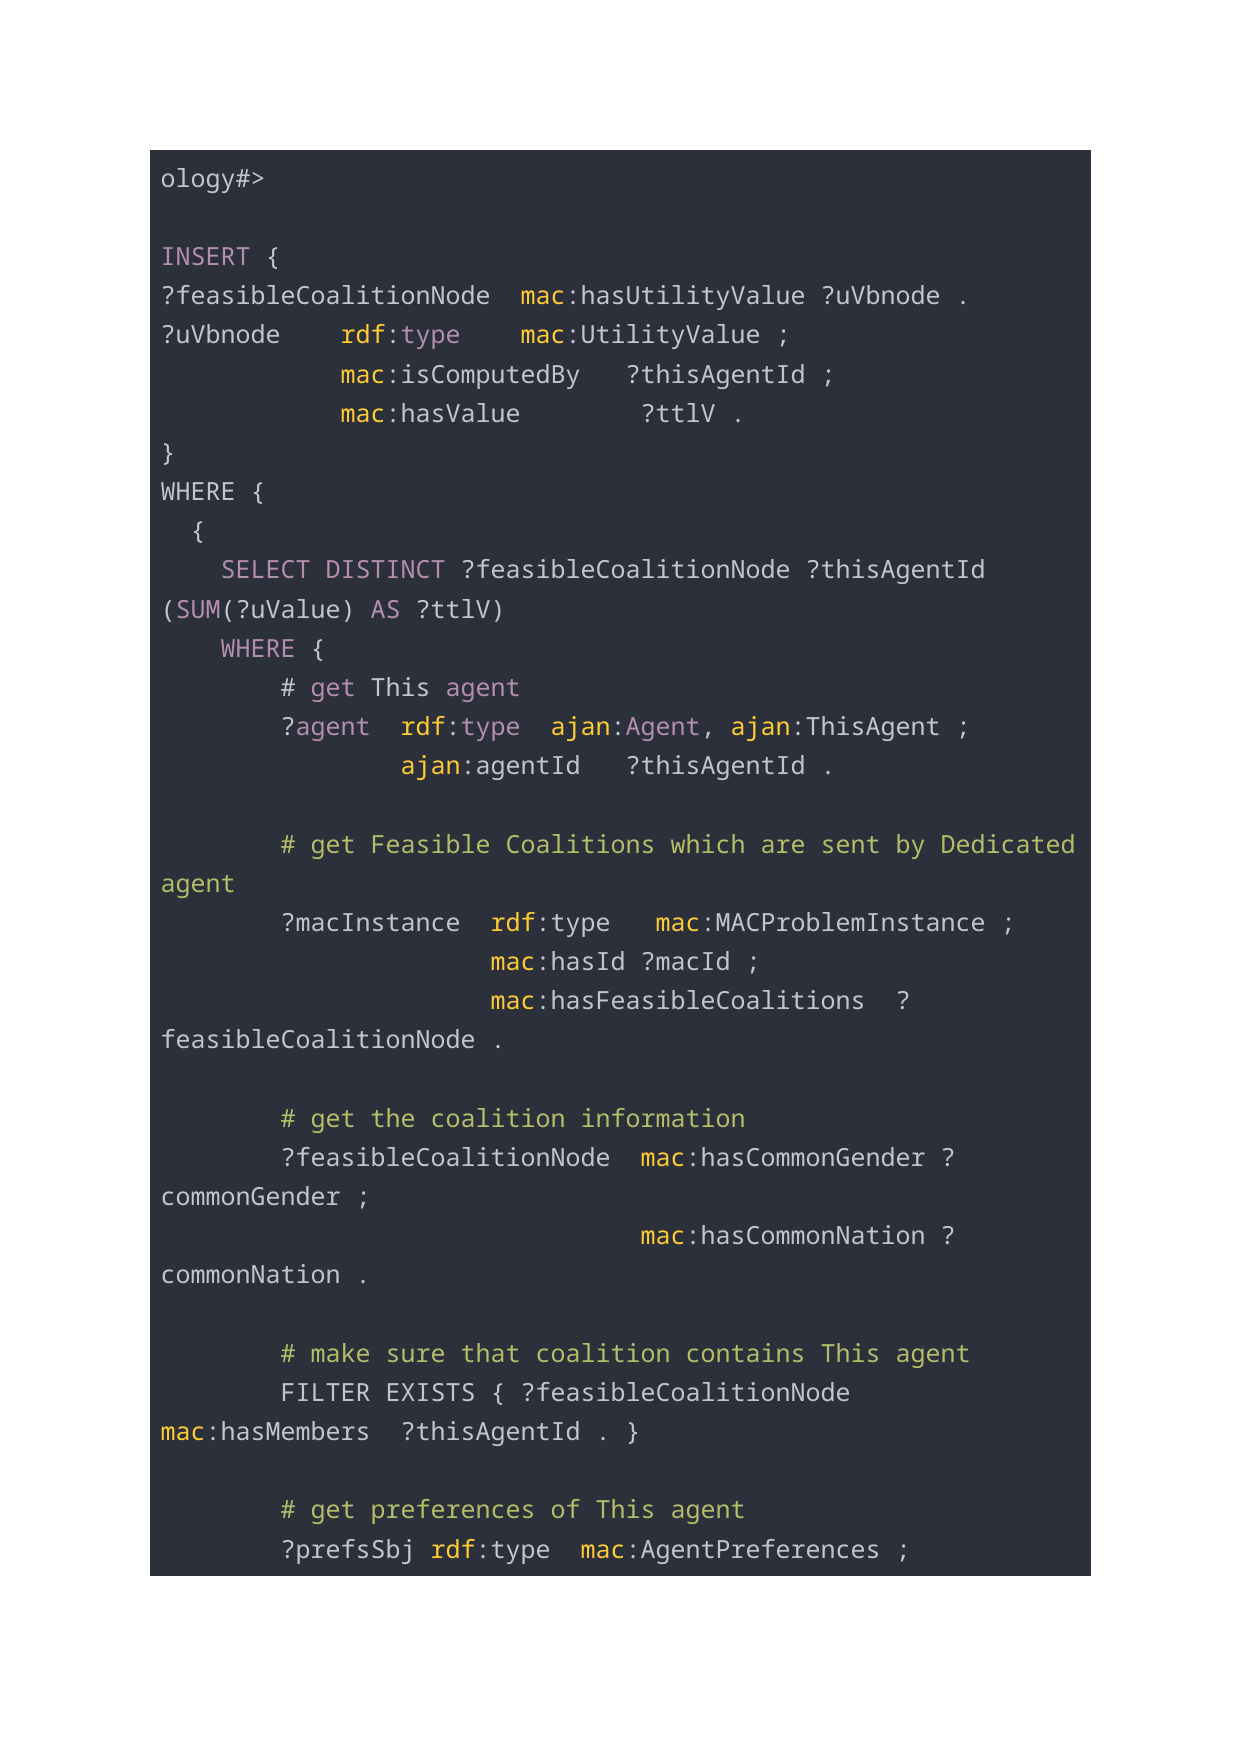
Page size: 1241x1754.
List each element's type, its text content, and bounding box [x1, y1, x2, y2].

table_header ology#> INSERT { ?feasibleCoalitionNode mac:hasUtilityValue ?uVbnode . ?uVbnode rdf:type mac:UtilityValue ; mac:isComputedBy ?thisAgentId ; mac:hasValue ?ttlV . } WHERE { { SELECT DISTINCT ?feasibleCoalitionNode ?thisAgentId (SUM(?uValue) AS ?ttlV) WHERE { # get This agent ?agent rdf:type ajan:Agent, ajan:ThisAgent ; ajan:agentId ?thisAgentId . # get Feasible Coalitions which are sent by Dedicated agent ?macInstance rdf:type mac:MACProblemInstance ; mac:hasId ?macId ; mac:hasFeasibleCoalitions ?feasibleCoalitionNode . # get the coalition information ?feasibleCoalitionNode mac:hasCommonGender ?commonGender ; mac:hasCommonNation ?commonNation . # make sure that coalition contains This agent FILTER EXISTS { ?feasibleCoalitionNode mac:hasMembers ?thisAgentId . } # get preferences of This agent ?prefsSbj rdf:type mac:AgentPreferences ; [150, 150, 1091, 1576]
